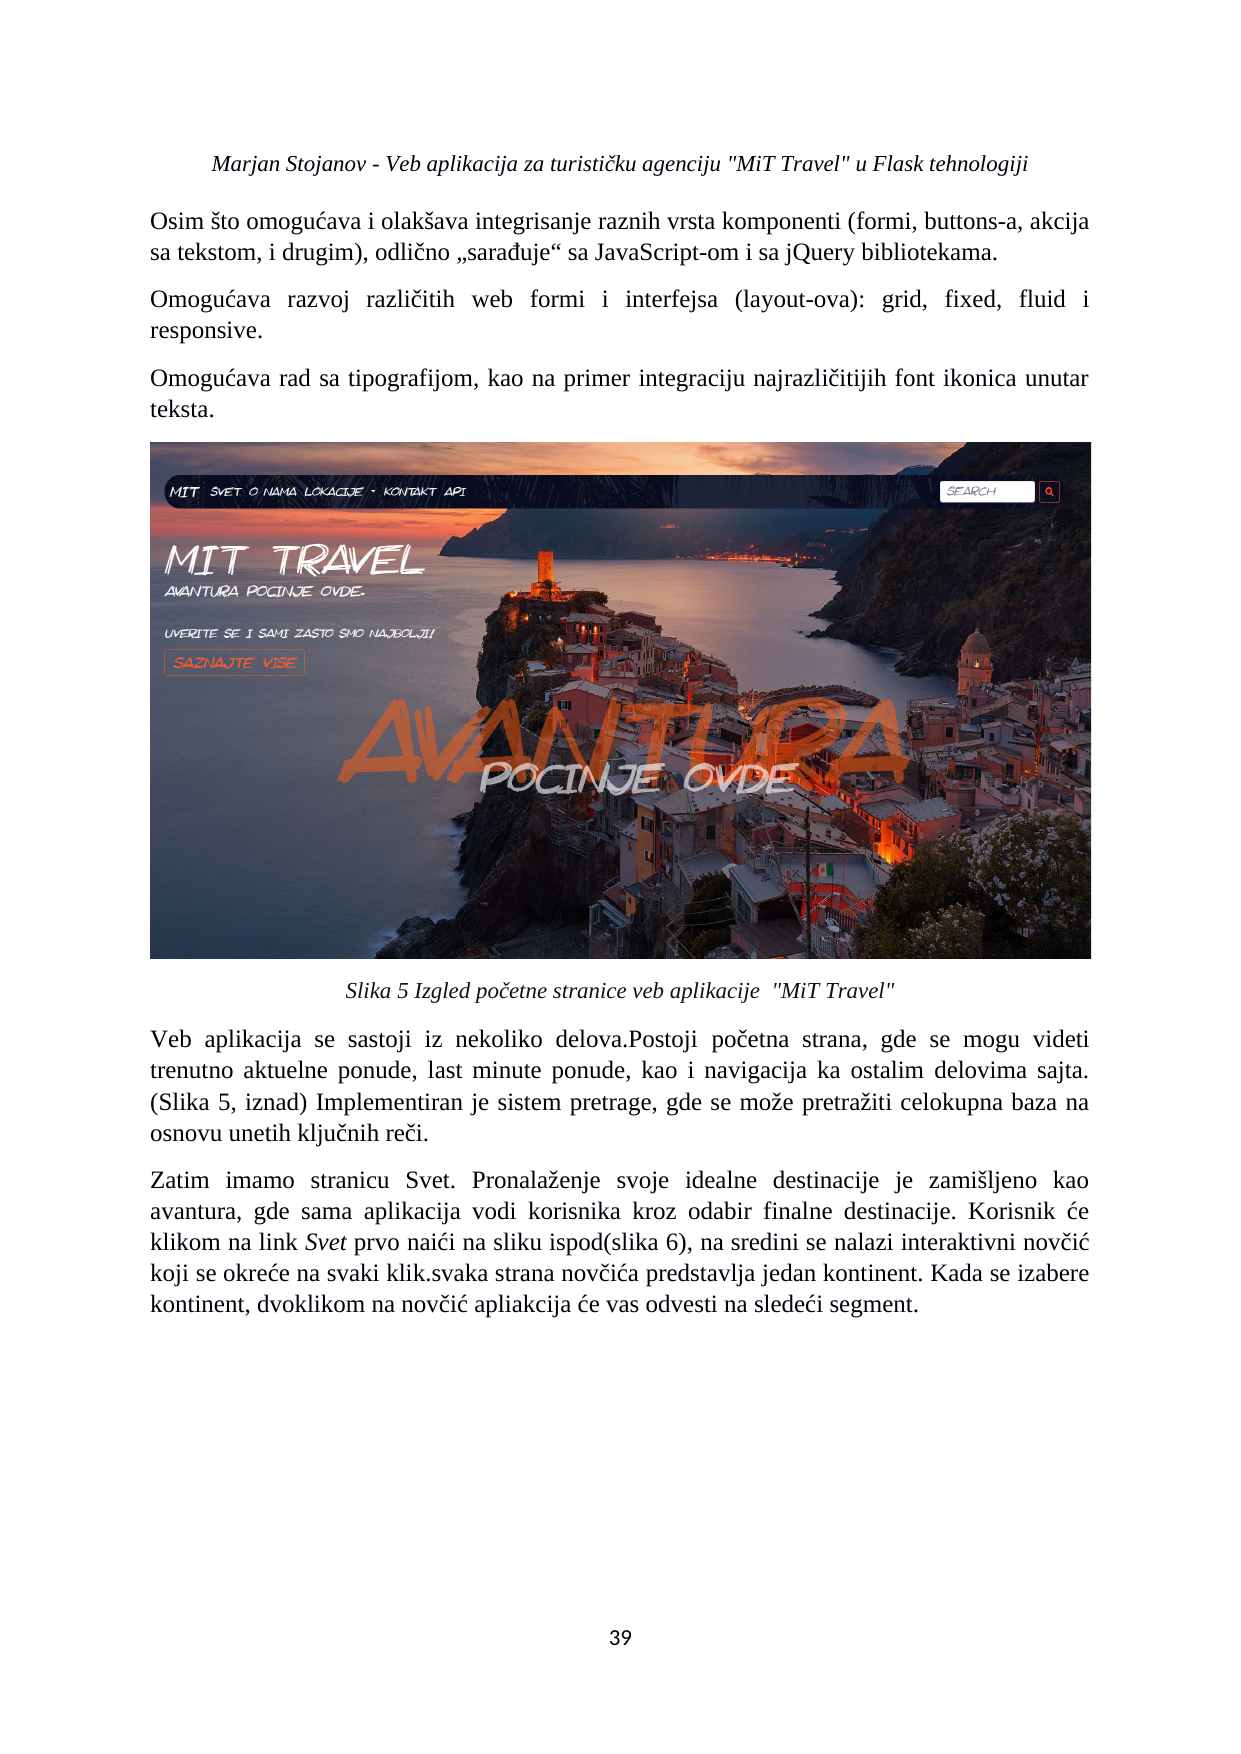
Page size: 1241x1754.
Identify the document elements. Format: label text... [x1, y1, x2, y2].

text Omogućava rad sa tipografijom, kao na primer integraciju najrazličitijih font ikonica unutar teksta. [150, 363, 1090, 423]
text Zatim imamo stranicu Svet. Pronalaženje svoje idealne destinacije je zamišljeno kao avantura, gde sama aplikacija vodi korisnika kroz odabir finalne destinacije. Korisnik će klikom na link Svet prvo naići na sliku ispod(slika 6), na sredini se nalazi interaktivni novčić koji se okreće na svaki klik.svaka strana novčića predstavlja jedan kontinent. Kada se izabere kontinent, dvoklikom na novčić apliakcija će vas odvesti na sledeći segment. [150, 1165, 1090, 1318]
text Slika 5 Izgled početne stranice veb aplikacije "MiT Travel" [150, 977, 1090, 1004]
picture [150, 442, 1092, 959]
text Osim što omogućava i olakšava integrisanje raznih vrsta komponenti (formi, buttons-a, akcija sa tekstom, i drugim), odlično „sarađuje“ sa JavaScript-om i sa jQuery bibliotekama. [150, 206, 1090, 266]
text Veb aplikacija se sastoji iz nekoliko delova.Postoji početna strana, gde se mogu videti trenutno aktuelne ponude, last minute ponude, kao i navigacija ka ostalim delovima sajta.(Slika 5, iznad) Implementiran je sistem pretrage, gde se može pretražiti celokupna baza na osnovu unetih ključnih reči. [150, 1024, 1090, 1146]
text Omogućava razvoj različitih web formi i interfejsa (layout-ova): grid, fixed, fluid i responsive. [150, 284, 1090, 344]
